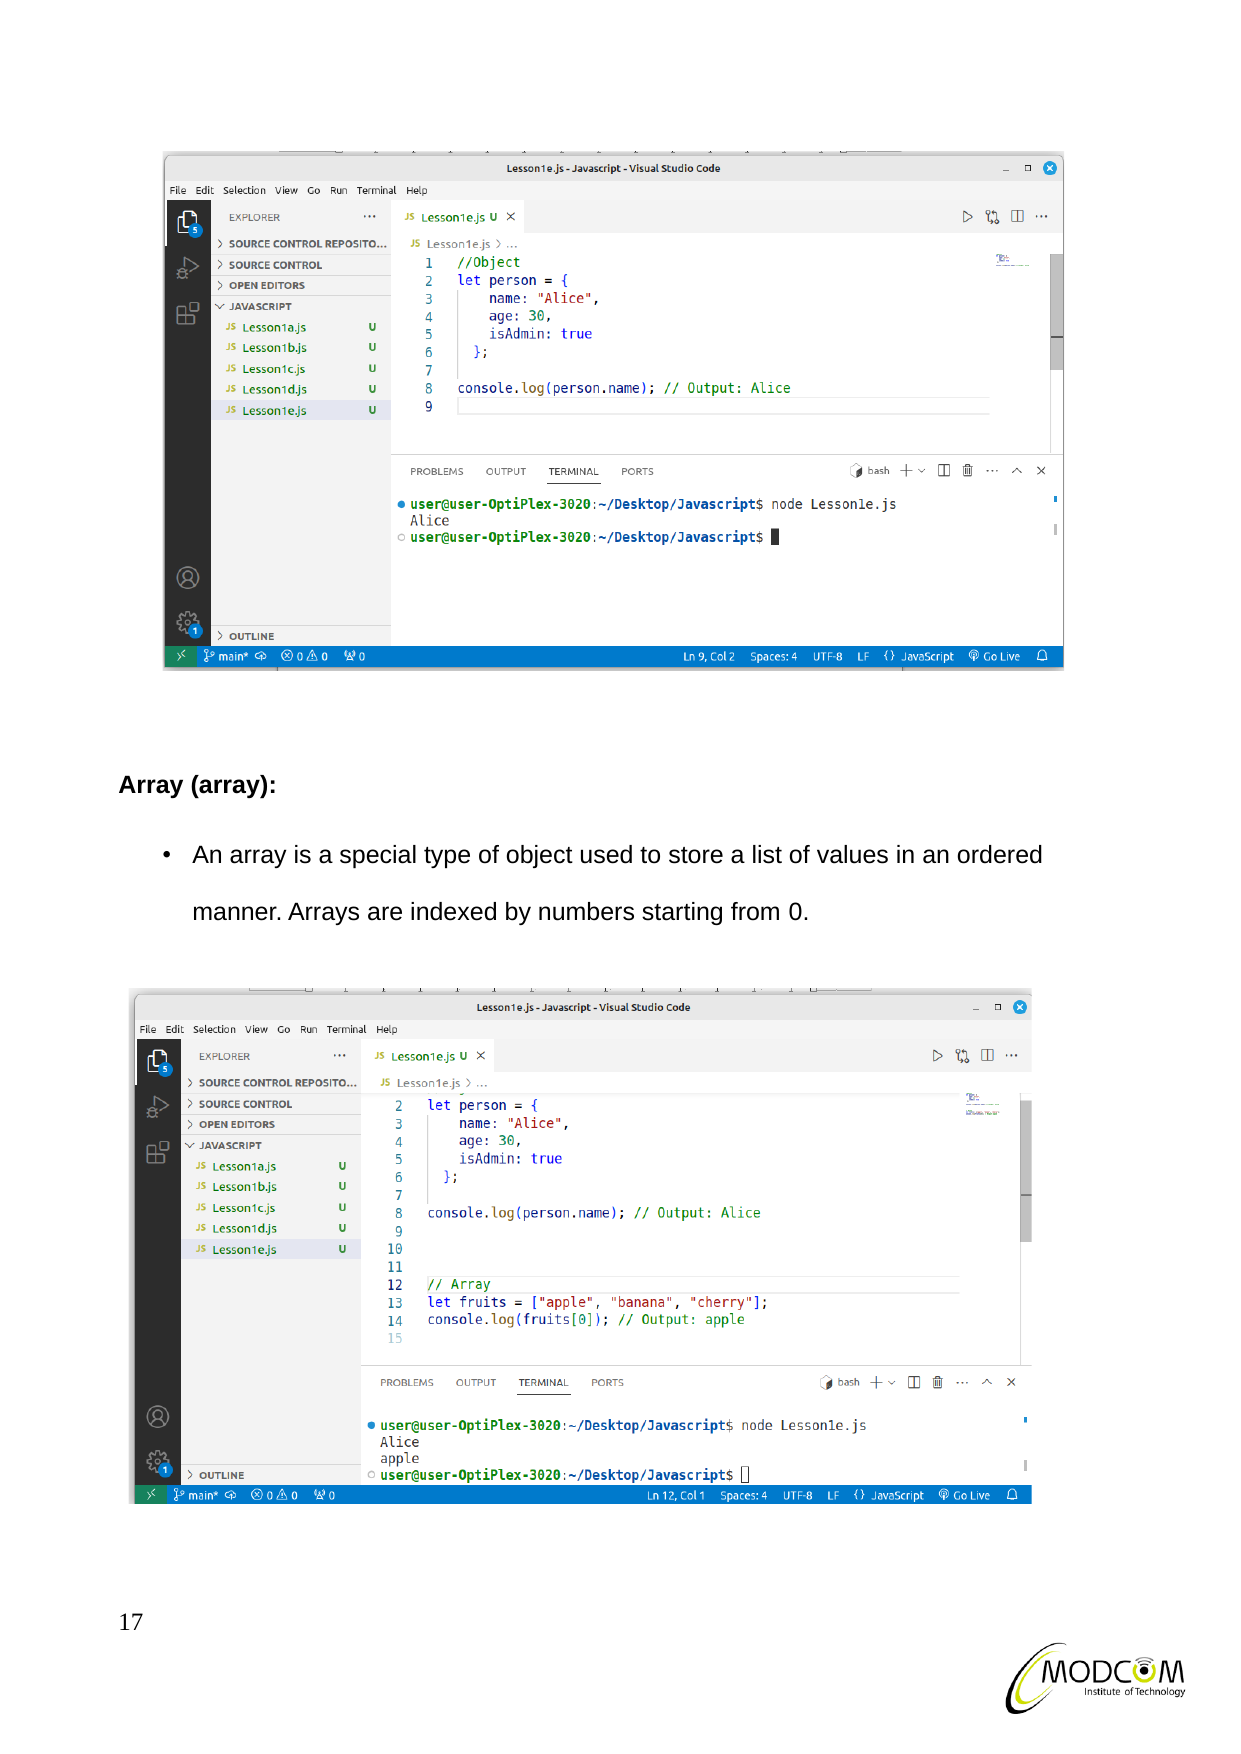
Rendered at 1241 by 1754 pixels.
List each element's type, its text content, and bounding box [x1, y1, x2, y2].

picture [997, 1626, 1191, 1718]
list An array is a special type of object used to store a list of values in an ordered manner. Arrays are indexed by numbers starting from 0. [162, 839, 1122, 926]
subtitle Array (array): [118, 769, 1122, 798]
picture [162, 151, 1065, 671]
picture [128, 988, 1032, 1504]
